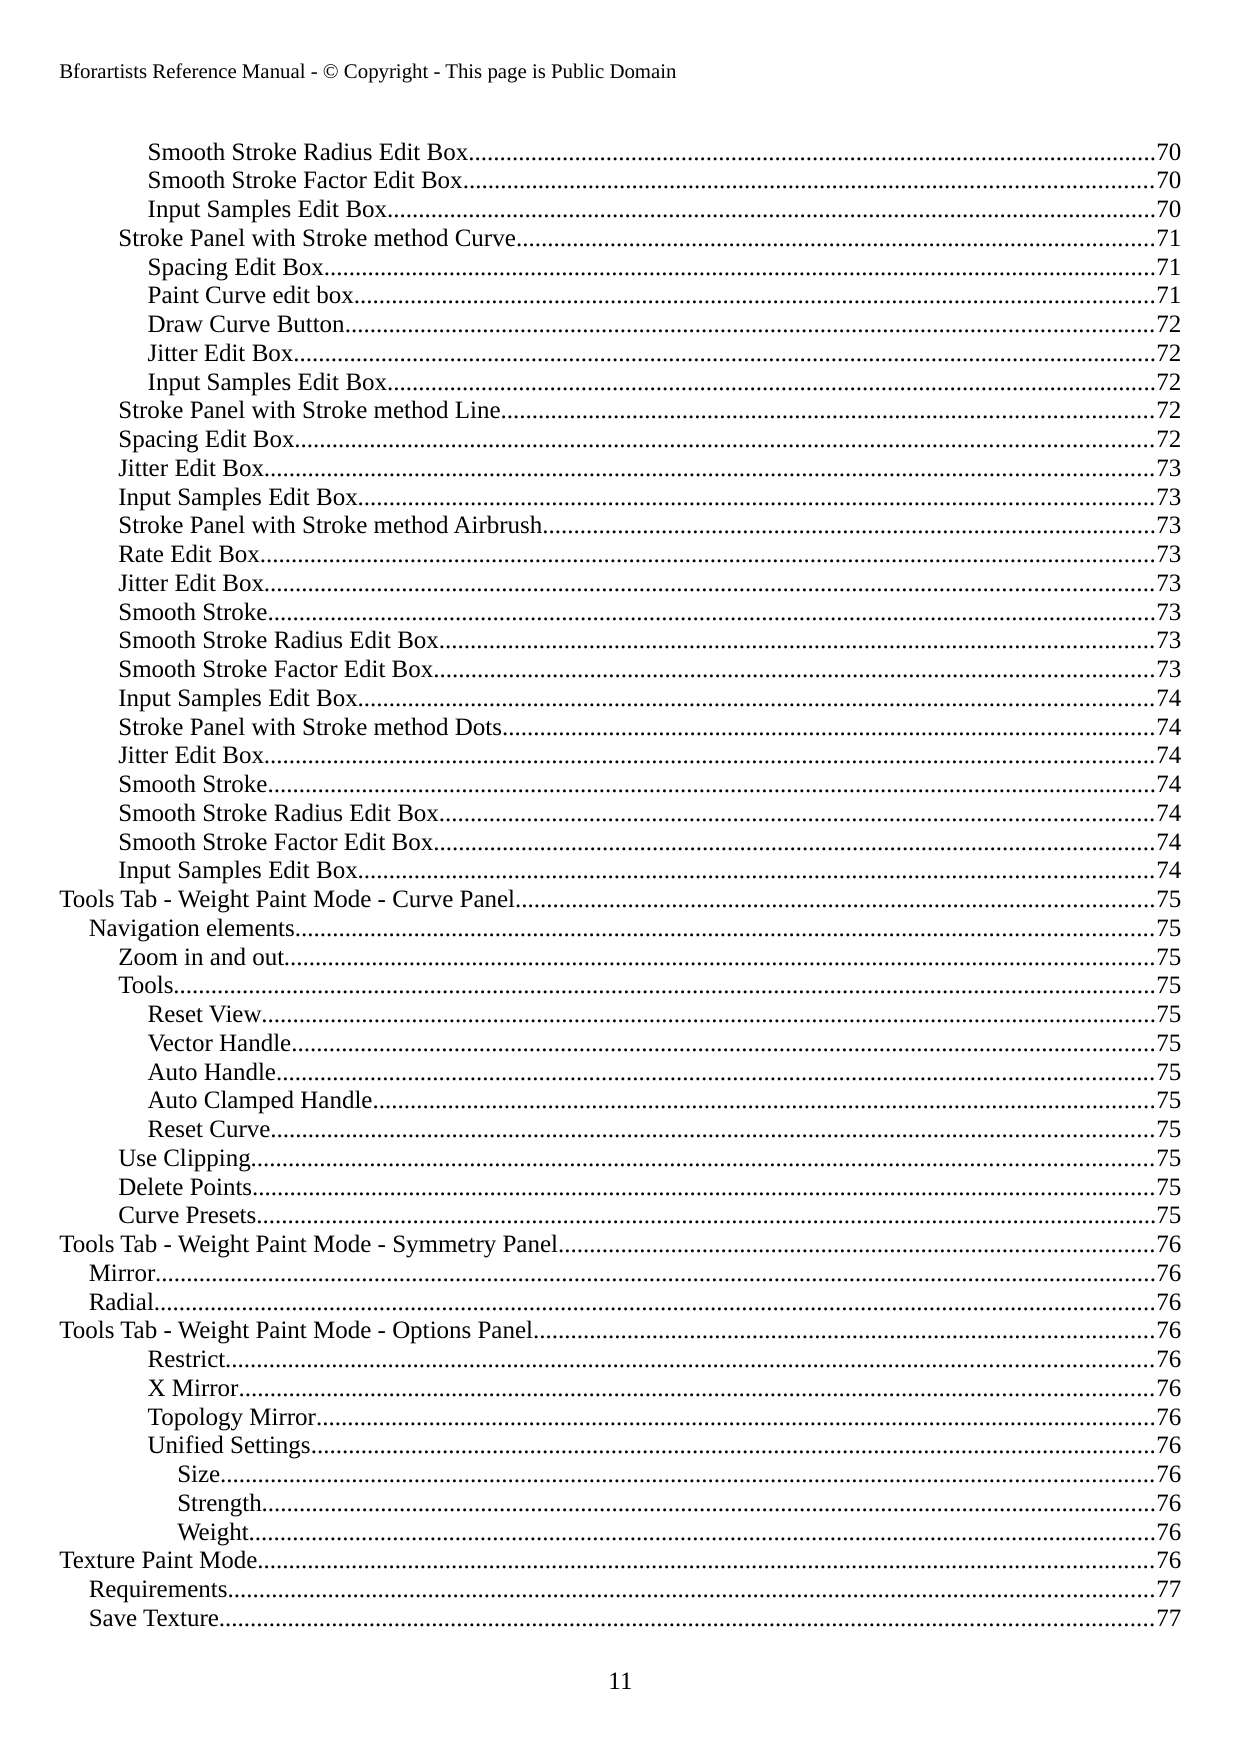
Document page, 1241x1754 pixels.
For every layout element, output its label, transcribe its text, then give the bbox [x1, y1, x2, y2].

text Strength 76 [177, 1488, 1181, 1517]
text Stroke Panel with Stroke method Airbrush 73 [118, 510, 1181, 539]
text Smooth Stroke Radius Edit Box 73 [118, 625, 1181, 654]
text Use Clipping 75 [118, 1143, 1181, 1172]
text Reset View 75 [147, 999, 1181, 1028]
text Radial 76 [88, 1287, 1181, 1315]
text Smooth Stroke Factor Edit Box 70 [147, 165, 1181, 194]
text Input Samples Edit Box 73 [118, 482, 1181, 510]
text Smooth Stroke Radius Edit Box 70 [147, 137, 1181, 165]
text Smooth Stroke 73 [118, 597, 1181, 625]
text Jitter Edit Box 72 [147, 338, 1181, 367]
text Smooth Stroke Radius Edit Box 74 [118, 798, 1181, 827]
text Navigation elements 75 [88, 913, 1181, 942]
text Stroke Panel with Stroke method Dots 74 [118, 712, 1181, 740]
text Delete Points 75 [118, 1172, 1181, 1200]
text Reset Curve 75 [147, 1114, 1181, 1143]
text Tools Tab - Weight Paint Mode - Curve Panel 75 [59, 884, 1181, 913]
text Tools 75 [118, 970, 1181, 999]
text Size 76 [177, 1459, 1181, 1488]
text Smooth Stroke 74 [118, 769, 1181, 798]
text Restrict 76 [147, 1344, 1181, 1373]
text Spacing Edit Box 71 [147, 252, 1181, 280]
text Input Samples Edit Box 70 [147, 194, 1181, 223]
text Stroke Panel with Stroke method Line 72 [118, 395, 1181, 424]
text Curve Presets 75 [118, 1200, 1181, 1229]
text Smooth Stroke Factor Edit Box 74 [118, 827, 1181, 855]
text Vector Handle 75 [147, 1028, 1181, 1057]
text Stroke Panel with Stroke method Curve 71 [118, 223, 1181, 252]
text Jitter Edit Box 73 [118, 453, 1181, 482]
text Auto Handle 75 [147, 1057, 1181, 1085]
text Input Samples Edit Box 74 [118, 683, 1181, 712]
text X Mirror 76 [147, 1373, 1181, 1402]
text Rate Edit Box 73 [118, 539, 1181, 568]
text Jitter Edit Box 73 [118, 568, 1181, 597]
text Jitter Edit Box 74 [118, 740, 1181, 769]
text Unified Settings 76 [147, 1430, 1181, 1459]
text Topology Mirror 76 [147, 1402, 1181, 1430]
text Save Texture 77 [88, 1603, 1181, 1632]
text Spacing Edit Box 72 [118, 424, 1181, 453]
text Tools Tab - Weight Paint Mode - Options Panel 76 [59, 1315, 1181, 1344]
text Tools Tab - Weight Paint Mode - Symmetry Panel 76 [59, 1229, 1181, 1258]
text Smooth Stroke Factor Edit Box 73 [118, 654, 1181, 683]
text Texture Paint Mode 76 [59, 1545, 1181, 1574]
text Input Samples Edit Box 74 [118, 855, 1181, 884]
text Mirror 76 [88, 1258, 1181, 1287]
text Zoom in and out 75 [118, 942, 1181, 970]
text Paint Curve edit box 71 [147, 280, 1181, 309]
text Draw Curve Button 72 [147, 309, 1181, 338]
text Input Samples Edit Box 72 [147, 367, 1181, 395]
text Weight 76 [177, 1517, 1181, 1545]
text Auto Clamped Handle 75 [147, 1085, 1181, 1114]
text Requirements 77 [88, 1574, 1181, 1603]
